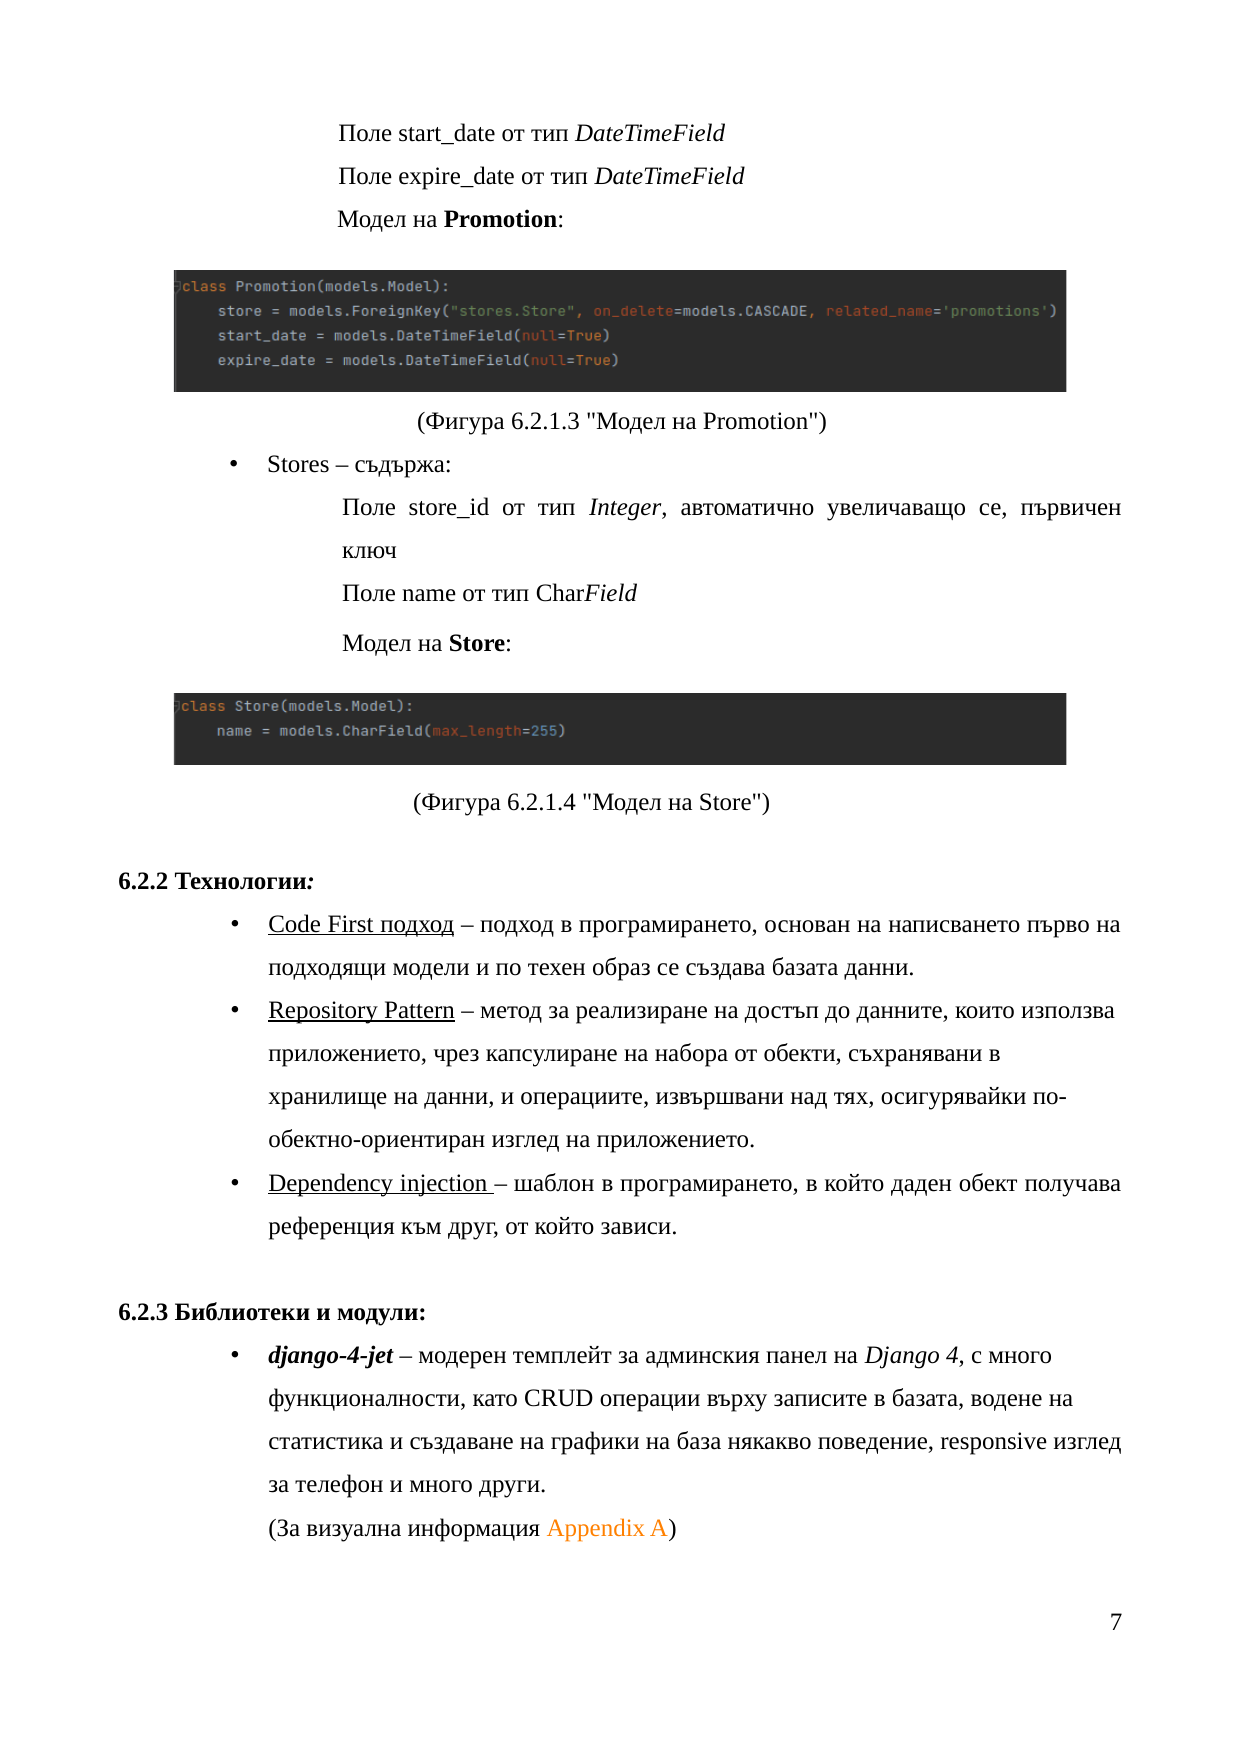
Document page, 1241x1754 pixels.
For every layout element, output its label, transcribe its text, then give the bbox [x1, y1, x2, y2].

list Модел на Promotion: [118, 204, 1122, 233]
list Модел на Store: [229, 628, 1122, 656]
list Поле name от тип CharField [304, 578, 1122, 607]
list 6.2.3 Библиотеки и модули: [118, 1297, 1122, 1326]
list Поле store_id от тип Integer, автоматично увеличаващо се, първичен ключ [304, 492, 1122, 564]
list django-4-jet – модерен темплейт за админския панел на Django 4, с много функционалности, като CRUD операции върху записите в базата, водене на статистика и създаване на графики на база някакво поведение, responsive изглед за телефон и много други. [231, 1340, 1122, 1498]
picture [173, 270, 1067, 392]
picture [173, 693, 1067, 765]
list Поле start_date от тип DateTimeField [338, 118, 1122, 147]
list Поле expire_date от тип DateTimeField [338, 161, 1122, 190]
list 6.2.2 Технологии: [118, 866, 1122, 894]
list (Фигура 6.2.1.3 "Модел на Promotion") [379, 356, 1122, 435]
list Code First подход – подход в програмирането, основан на написването първо на подходящи модели и по техен образ се създава базата данни. [231, 909, 1122, 981]
list Stores – съдържа: [229, 449, 1122, 478]
list (За визуална информация Appendix A) [231, 1513, 1122, 1541]
list Dependency injection – шаблон в програмирането, в който даден обект получава референция към друг, от който зависи. [231, 1168, 1122, 1239]
list Repository Pattern – метод за реализиране на достъп до данните, които използва приложението, чрез капсулиране на набора от обекти, съхранявани в хранилище на данни, и операциите, извършвани над тях, осигурявайки по-обектно-ориентиран изглед на приложението. [231, 995, 1122, 1153]
